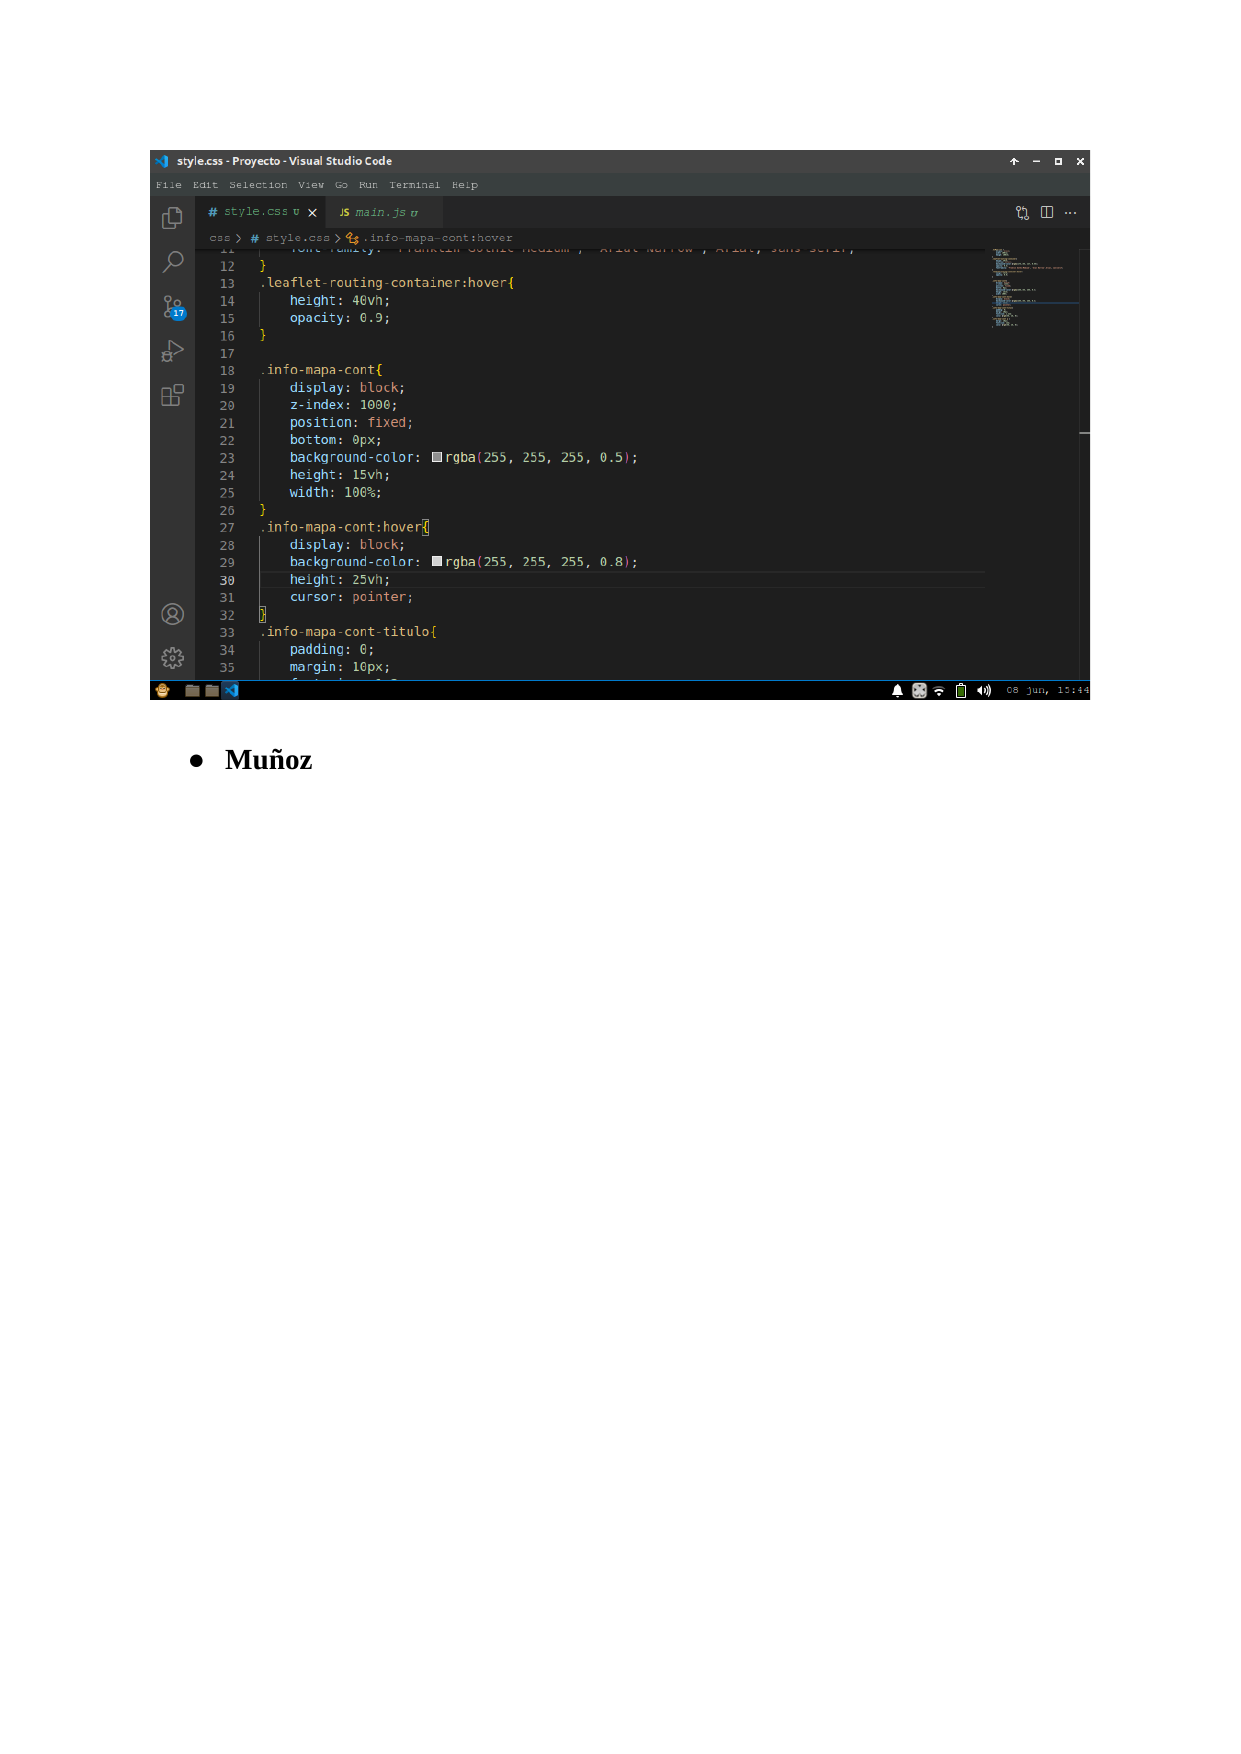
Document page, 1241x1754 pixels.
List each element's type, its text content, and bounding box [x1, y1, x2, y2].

list Muñoz [187, 742, 1090, 776]
